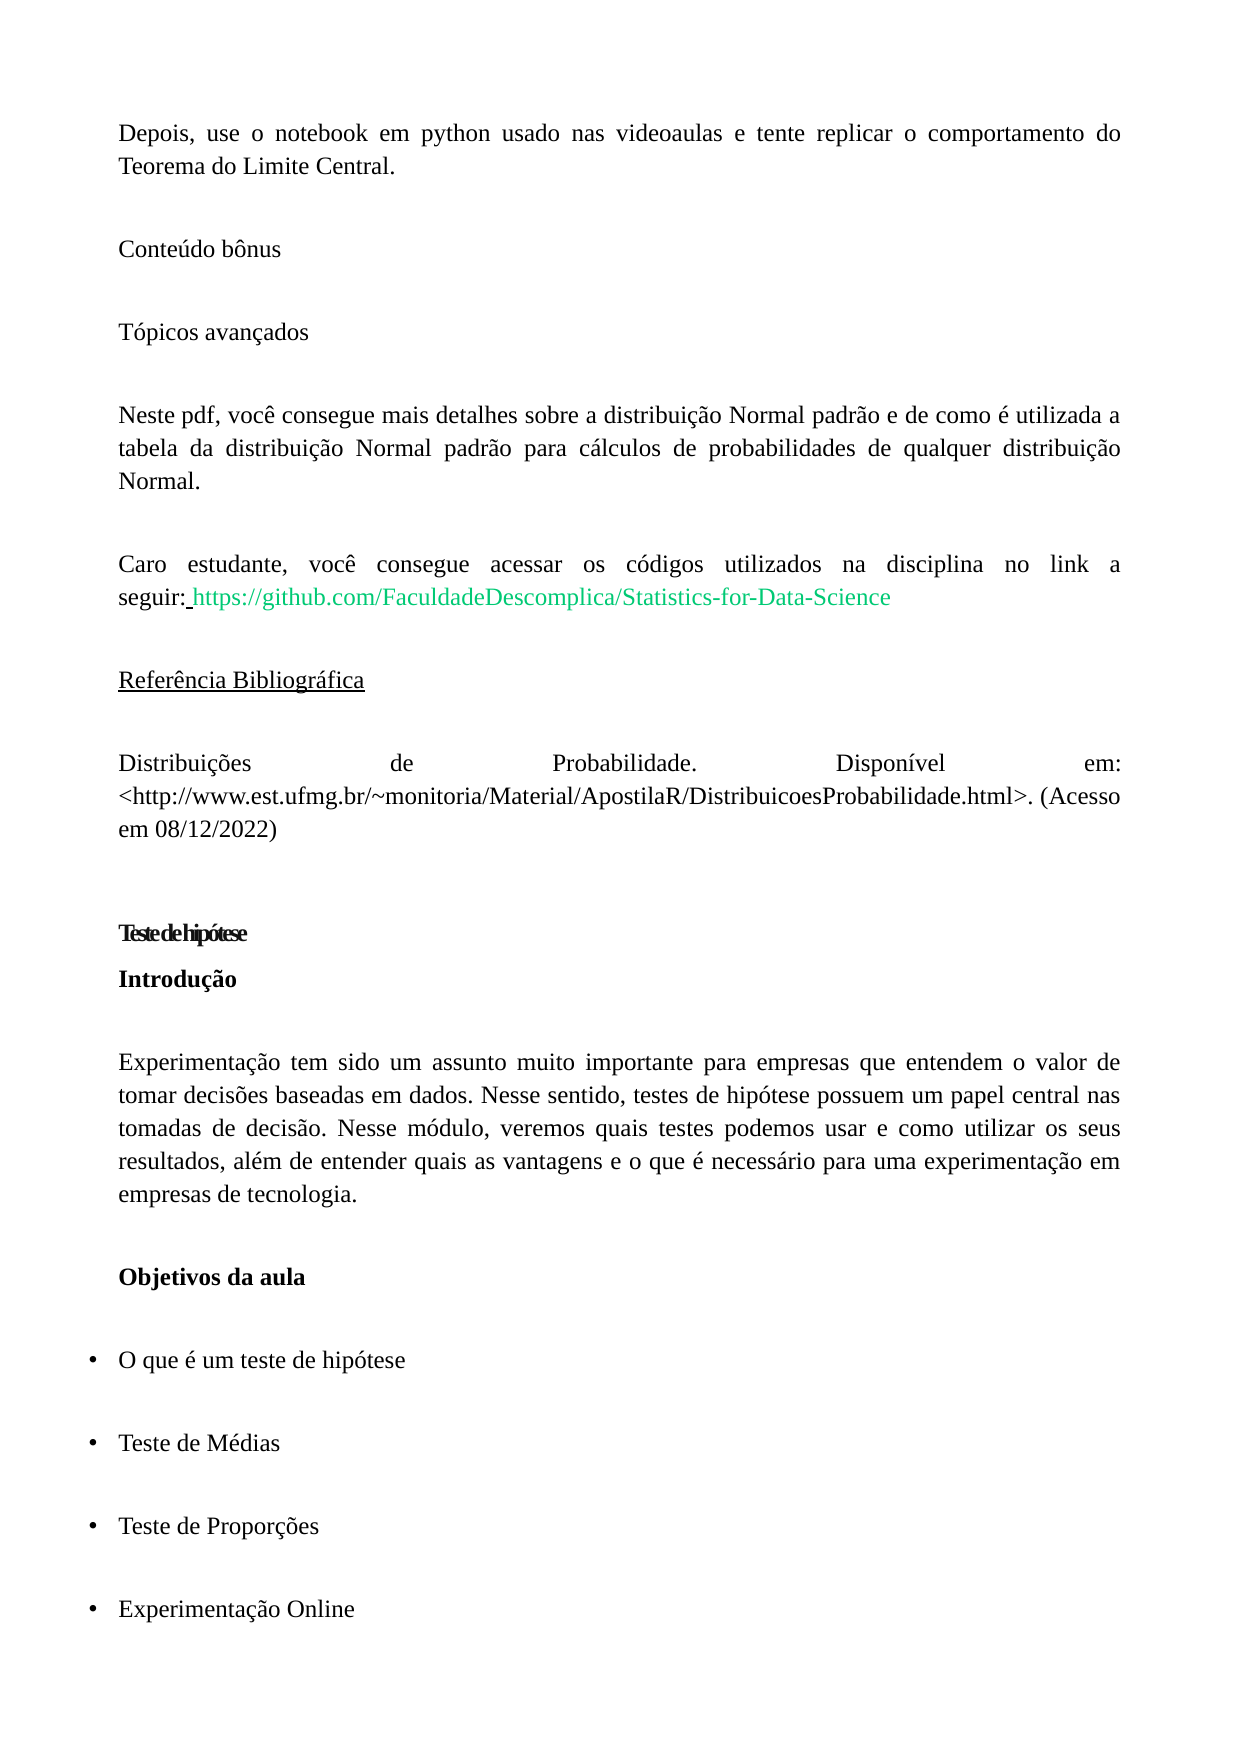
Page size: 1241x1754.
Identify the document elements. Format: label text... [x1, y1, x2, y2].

text Introdução [118, 964, 1122, 992]
subtitle Teste de hipótese [118, 918, 1122, 947]
text Experimentação tem sido um assunto muito importante para empresas que entendem o valor de tomar decisões baseadas em dados. Nesse sentido, testes de hipótese possuem um papel central nas tomadas de decisão. Nesse módulo, veremos quais testes podemos usar e como utilizar os seus resultados, além de entender quais as vantagens e o que é necessário para uma experimentação em empresas de tecnologia. [118, 1047, 1122, 1208]
text Distribuições de Probabilidade. Disponível em: <http://www.est.ufmg.br/~monitoria/Material/ApostilaR/DistribuicoesProbabilidade.html>. (Acesso em 08/12/2022) [118, 748, 1122, 843]
text Conteúdo bônus [118, 234, 1122, 263]
text Tópicos avançados [118, 317, 1122, 346]
text Objetivos da aula [118, 1262, 1122, 1291]
text Referência Bibliográfica [118, 665, 1122, 694]
text Neste pdf, você consegue mais detalhes sobre a distribuição Normal padrão e de como é utilizada a tabela da distribuição Normal padrão para cálculos de probabilidades de qualquer distribuição Normal. [118, 400, 1122, 495]
list Experimentação Online [118, 1594, 1122, 1623]
text Caro estudante, você consegue acessar os códigos utilizados na disciplina no link a seguir: https://github.com/FaculdadeDescomplica/Statistics-for-Data-Science [118, 549, 1122, 611]
list Teste de Proporções [118, 1511, 1122, 1540]
list O que é um teste de hipótese [118, 1345, 1122, 1374]
text Depois, use o notebook em python usado nas videoaulas e tente replicar o comportamento do Teorema do Limite Central. [118, 118, 1122, 180]
list Teste de Médias [118, 1428, 1122, 1457]
